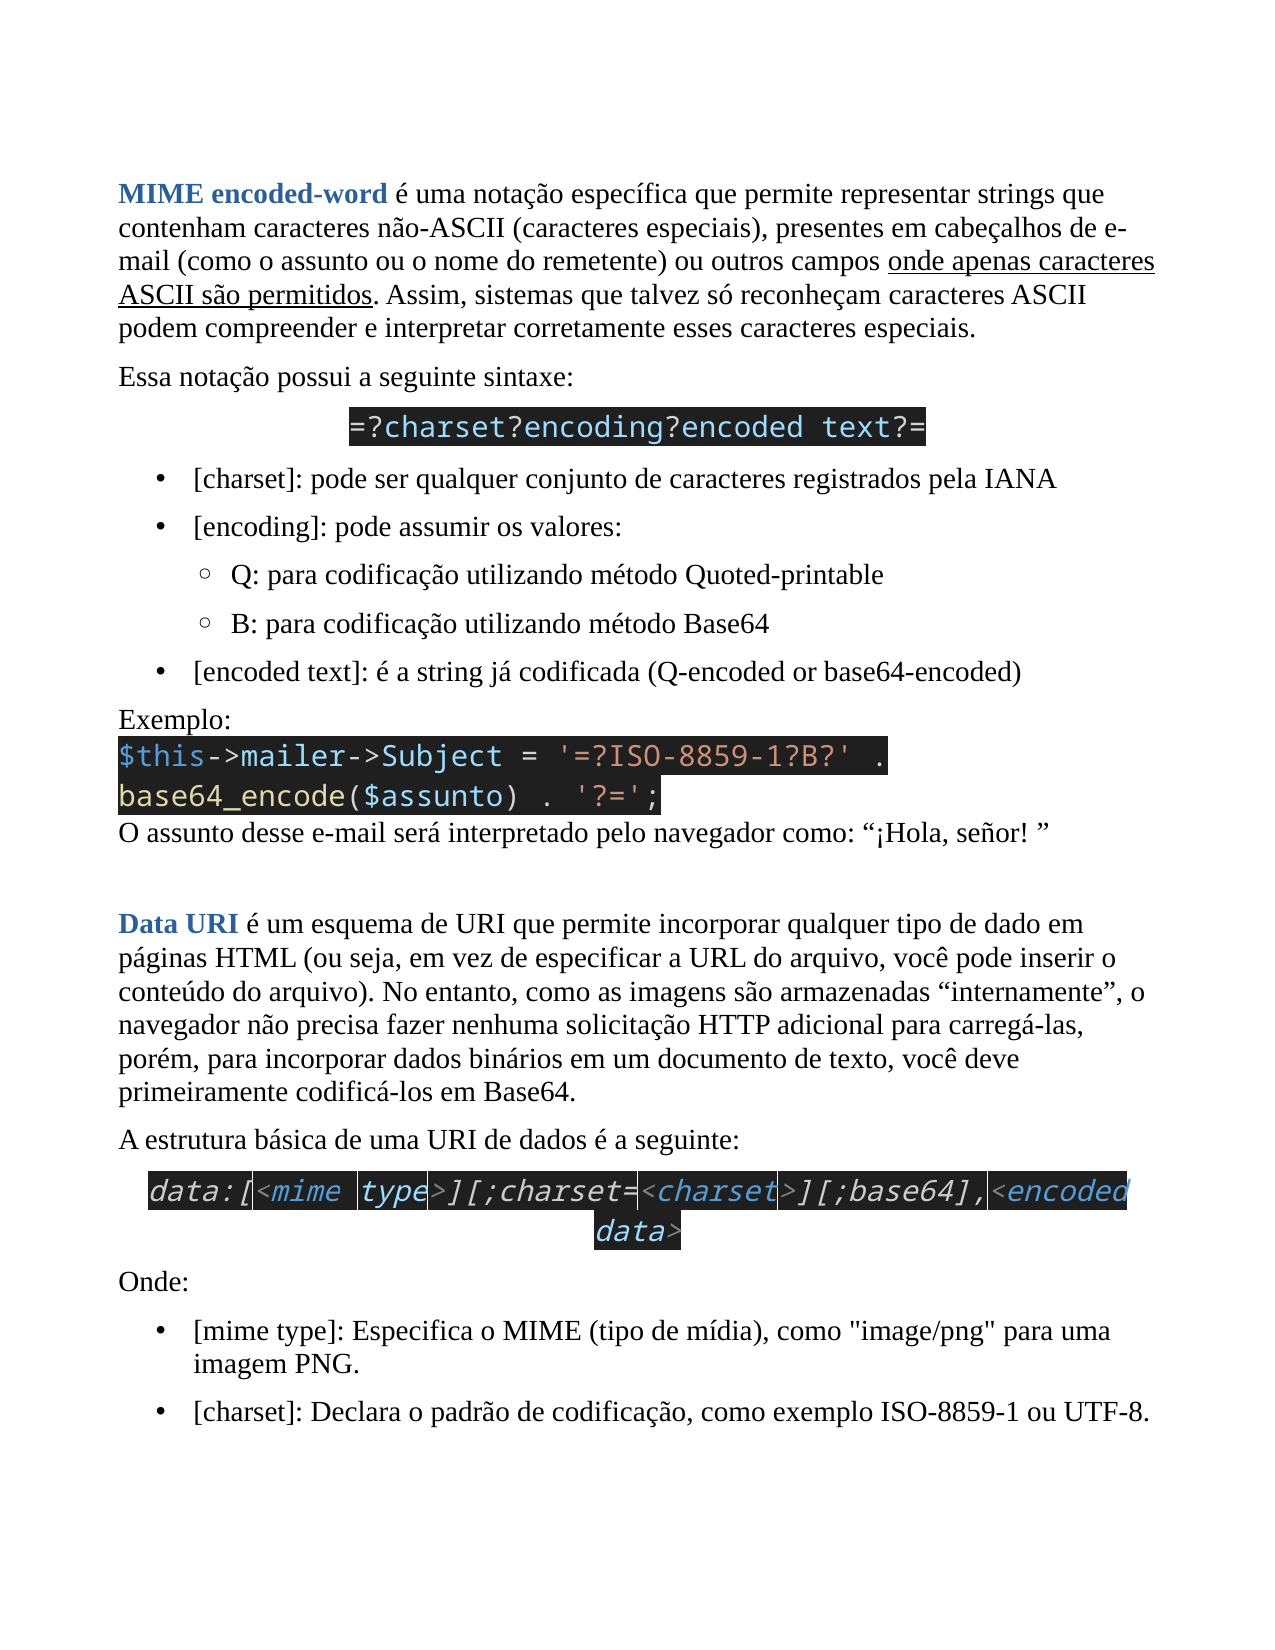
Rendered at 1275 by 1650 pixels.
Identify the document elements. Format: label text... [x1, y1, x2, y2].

text data:[<mime type>][;charset=<charset>][;base64],<encoded data> [118, 1171, 1157, 1250]
text =?charset?encoding?encoded text?= [118, 407, 1157, 446]
list B: para codificação utilizando método Base64 [193, 606, 1157, 639]
list [charset]: Declara o padrão de codificação, como exemplo ISO-8859-1 ou UTF-8. [156, 1394, 1157, 1428]
text A estrutura básica de uma URI de dados é a seguinte: [118, 1122, 1157, 1156]
list [mime type]: Especifica o MIME (tipo de mídia), como "image/png" para uma imagem PNG. [156, 1313, 1157, 1380]
list Q: para codificação utilizando método Quoted-printable [193, 557, 1157, 591]
text Data URI é um esquema de URI que permite incorporar qualquer tipo de dado em páginas HTML (ou seja, em vez de especificar a URL do arquivo, você pode inserir o conteúdo do arquivo). No entanto, como as imagens são armazenadas “internamente”, o navegador não precisa fazer nenhuma solicitação HTTP adicional para carregá-las, porém, para incorporar dados binários em um documento de texto, você deve primeiramente codificá-los em Base64. [118, 907, 1157, 1108]
list [encoded text]: é a string já codificada (Q-encoded or base64-encoded) [156, 654, 1157, 688]
text Onde: [118, 1264, 1157, 1298]
text Essa notação possui a seguinte sintaxe: [118, 359, 1157, 392]
list [encoding]: pode assumir os valores: [156, 509, 1157, 543]
list [charset]: pode ser qualquer conjunto de caracteres registrados pela IANA [156, 461, 1157, 495]
text MIME encoded-word é uma notação específica que permite representar strings que contenham caracteres não-ASCII (caracteres especiais), presentes em cabeçalhos de e-mail (como o assunto ou o nome do remetente) ou outros campos onde apenas caracteres ASCII são permitidos. Assim, sistemas que talvez só reconheçam caracteres ASCII podem compreender e interpretar corretamente esses caracteres especiais. [118, 176, 1157, 344]
text Exemplo: $this->mailer->Subject = '=?ISO-8859-1?B?' . base64_encode($assunto) . '?='; O assunto desse e-mail será interpretado pelo navegador como: “¡Hola, señor! ” [118, 702, 1157, 849]
